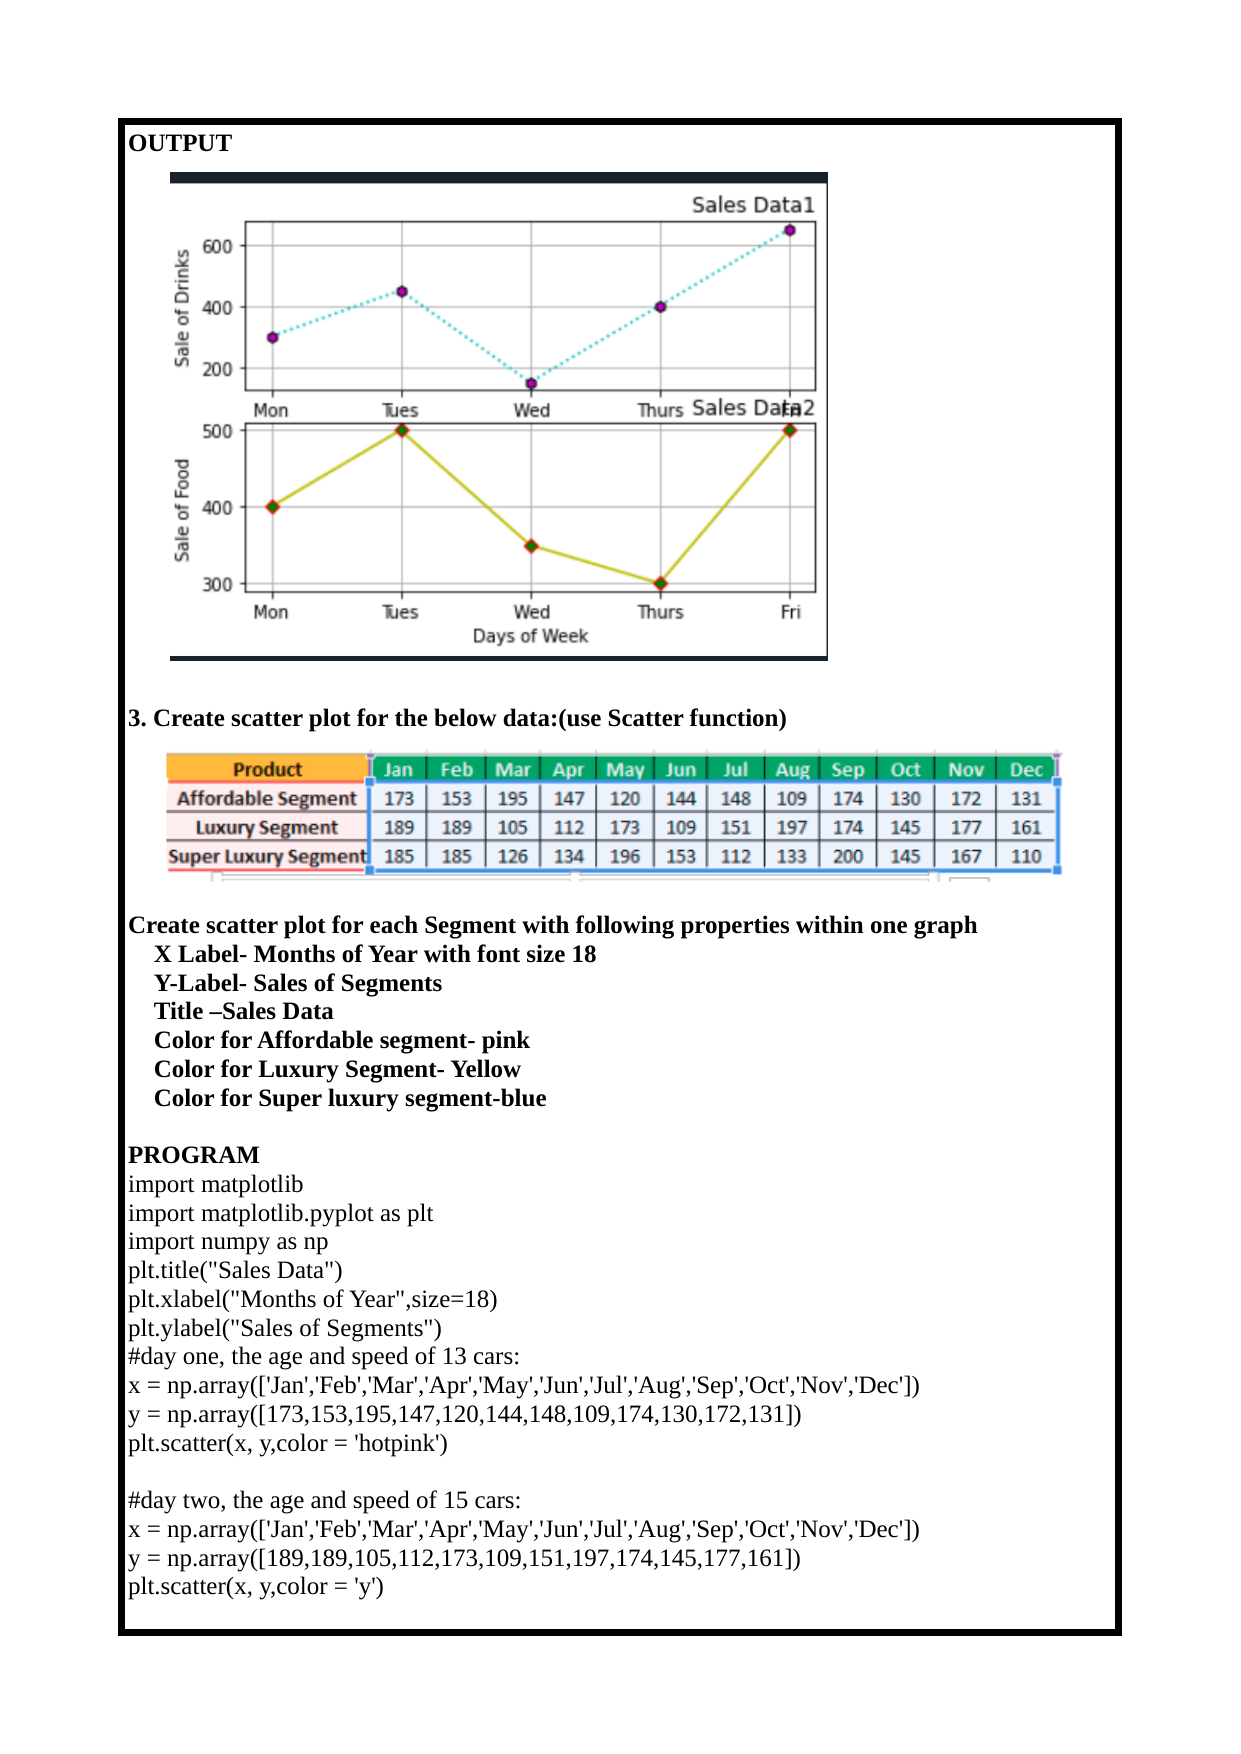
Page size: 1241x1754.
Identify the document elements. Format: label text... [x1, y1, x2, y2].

text OUTPUT [128, 128, 1112, 157]
text 3. Create scatter plot for the below data:(use Scatter function) [128, 703, 1112, 732]
text  Y-Label- Sales of Segments [128, 968, 1112, 996]
text plt.scatter(x, y,color = 'hotpink') [128, 1428, 1112, 1456]
text Create scatter plot for each Segment with following properties within one graph [128, 910, 1112, 939]
text PROGRAM [128, 1140, 1112, 1169]
text y = np.array([173,153,195,147,120,144,148,109,174,130,172,131]) [128, 1399, 1112, 1428]
text x = np.array(['Jan','Feb','Mar','Apr','May','Jun','Jul','Aug','Sep','Oct','Nov','Dec']) [128, 1514, 1112, 1543]
text plt.xlabel("Months of Year",size=18) [128, 1284, 1112, 1313]
text  Color for Affordable segment- pink [128, 1025, 1112, 1054]
text import matplotlib.pyplot as plt [128, 1198, 1112, 1226]
text x = np.array(['Jan','Feb','Mar','Apr','May','Jun','Jul','Aug','Sep','Oct','Nov','Dec']) [128, 1370, 1112, 1399]
text  Color for Luxury Segment- Yellow [128, 1054, 1112, 1083]
text plt.title("Sales Data") [128, 1255, 1112, 1284]
text #day two, the age and speed of 15 cars: [128, 1485, 1112, 1514]
text plt.scatter(x, y,color = 'y') [128, 1571, 1112, 1600]
text  Color for Super luxury segment-blue [128, 1083, 1112, 1111]
text import matplotlib [128, 1169, 1112, 1198]
text  Title –Sales Data [128, 996, 1112, 1025]
text plt.ylabel("Sales of Segments") [128, 1313, 1112, 1341]
picture [660, 172, 828, 661]
text #day one, the age and speed of 13 cars: [128, 1341, 1112, 1370]
text  X Label- Months of Year with font size 18 [128, 939, 1112, 968]
picture [160, 749, 1063, 882]
text y = np.array([189,189,105,112,173,109,151,197,174,145,177,161]) [128, 1543, 1112, 1571]
text import numpy as np [128, 1226, 1112, 1255]
